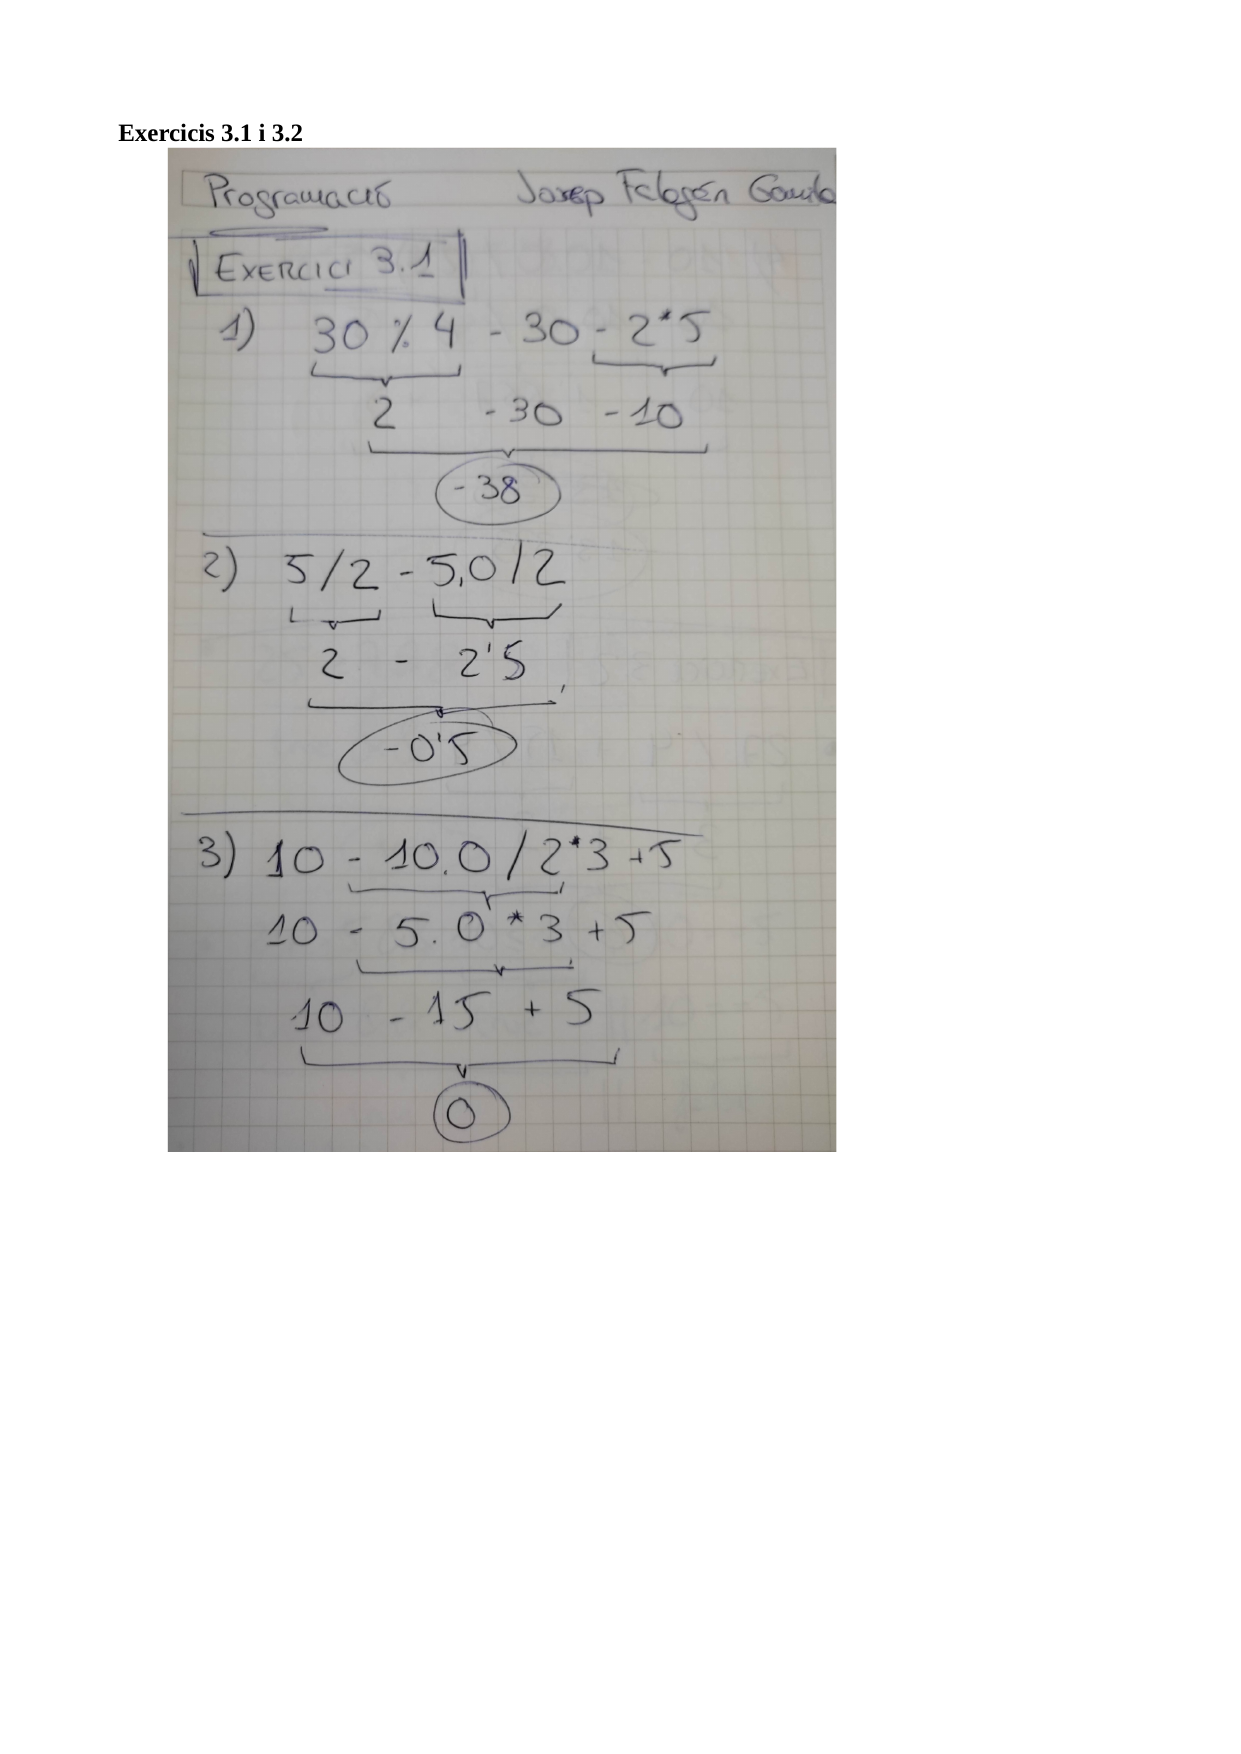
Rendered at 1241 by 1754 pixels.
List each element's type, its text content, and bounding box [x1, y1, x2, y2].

picture [168, 149, 837, 1152]
text Exercicis 3.1 i 3.2 [118, 118, 1122, 147]
